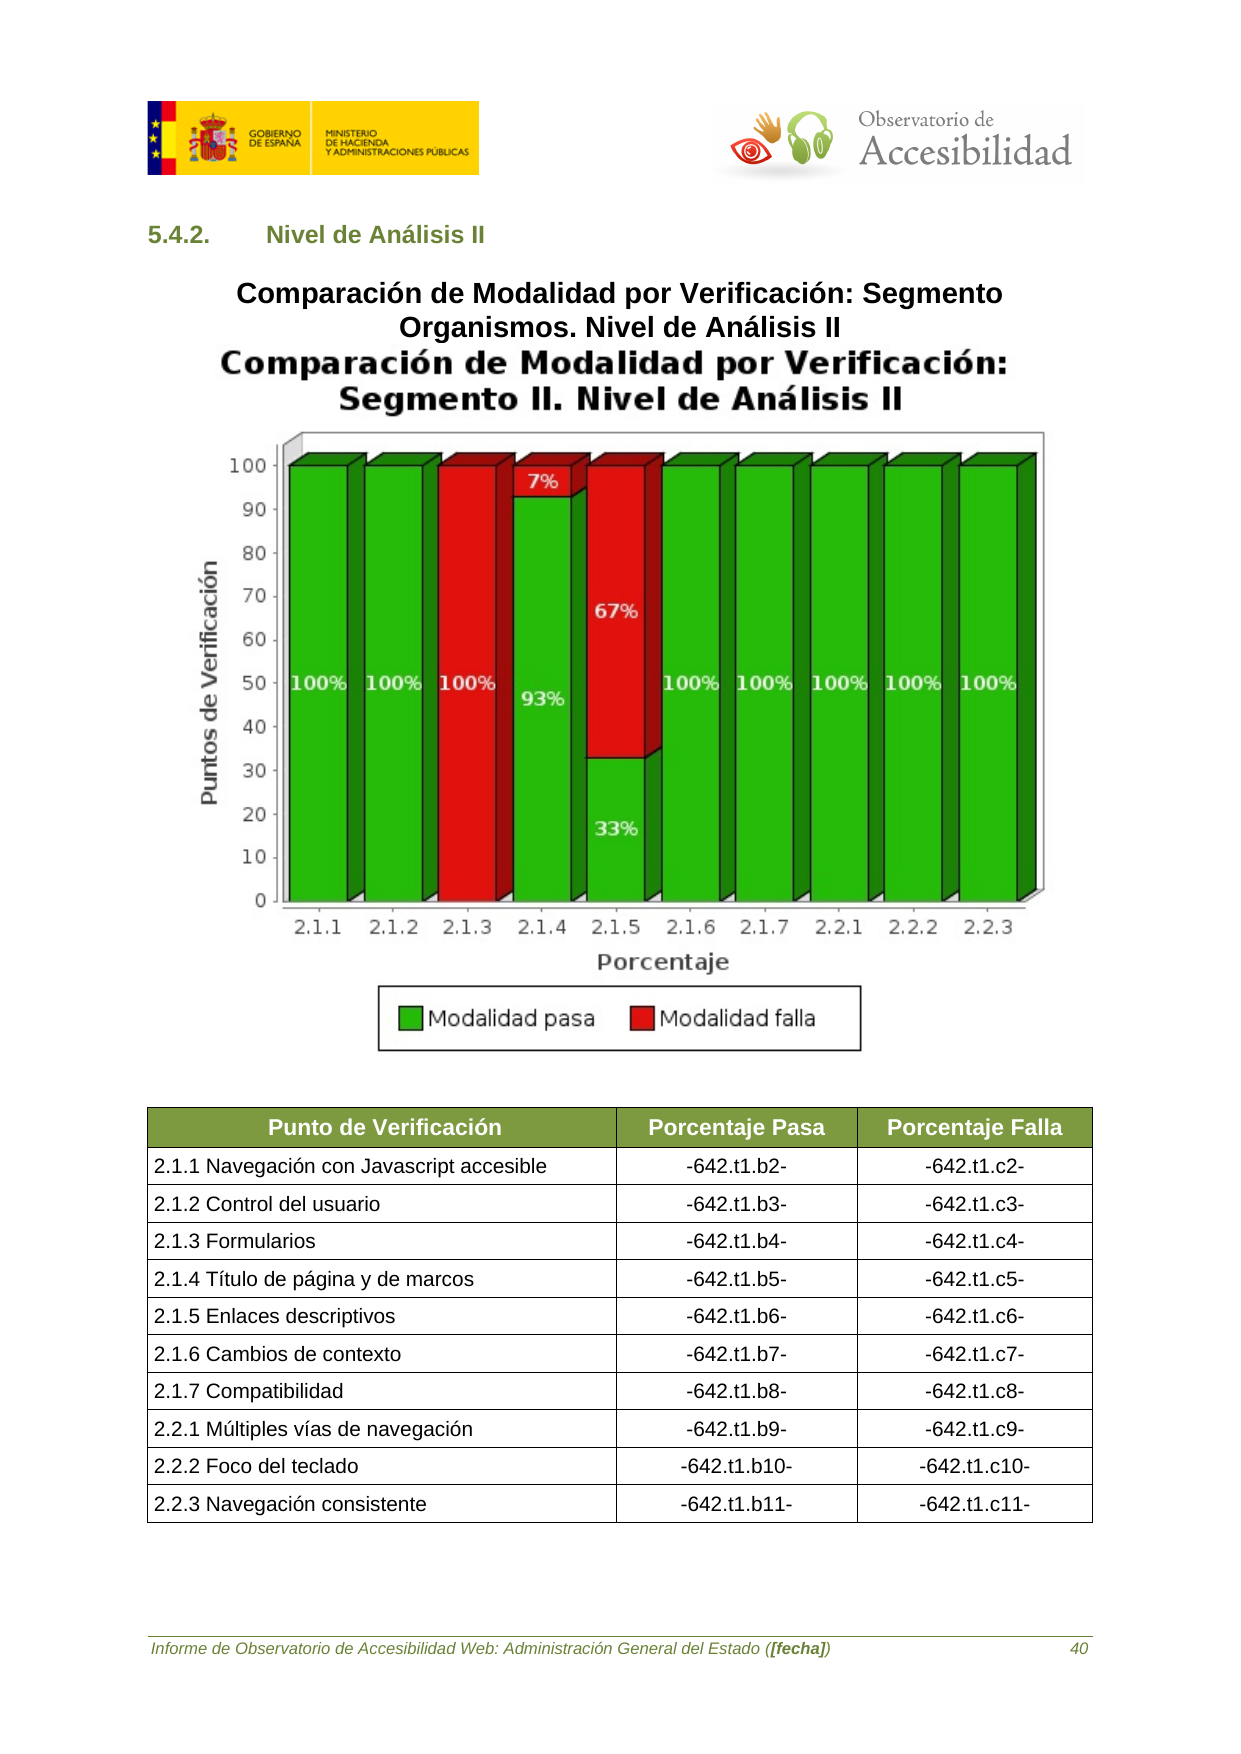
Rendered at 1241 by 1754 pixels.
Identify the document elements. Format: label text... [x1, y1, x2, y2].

table_cell -642.t1.c6- [858, 1298, 1092, 1334]
table_cell -642.t1.c8- [858, 1373, 1092, 1409]
picture [147, 101, 479, 175]
table_cell -642.t1.b7- [617, 1335, 857, 1372]
table_cell -642.t1.b3- [617, 1185, 857, 1222]
text Comparación de Modalidad por Verificación: Segmento Organismos. Nivel de Análisis II [148, 276, 1092, 343]
table_cell -642.t1.b10- [617, 1448, 857, 1484]
table_cell 2.1.1 Navegación con Javascript accesible [148, 1148, 616, 1184]
table_header Punto de Verificación [148, 1108, 616, 1147]
table_cell -642.t1.b4- [617, 1223, 857, 1259]
picture [710, 102, 1086, 185]
table_cell -642.t1.c7- [858, 1335, 1092, 1372]
table_cell -642.t1.b9- [617, 1410, 857, 1447]
table_cell -642.t1.b6- [617, 1298, 857, 1334]
table_cell -642.t1.c10- [858, 1448, 1092, 1484]
table_cell -642.t1.b8- [617, 1373, 857, 1409]
table_cell -642.t1.b2- [617, 1148, 857, 1184]
table_cell 2.2.3 Navegación consistente [148, 1485, 616, 1522]
table_cell -642.t1.b5- [617, 1260, 857, 1297]
table_cell -642.t1.b11- [617, 1485, 857, 1522]
table_cell -642.t1.c2- [858, 1148, 1092, 1184]
table_header Porcentaje Pasa [617, 1108, 857, 1147]
table_cell -642.t1.c3- [858, 1185, 1092, 1222]
table_cell 2.1.4 Título de página y de marcos [148, 1260, 616, 1297]
picture [178, 343, 1062, 1053]
table_cell 2.2.1 Múltiples vías de navegación [148, 1410, 616, 1447]
table_cell 2.2.2 Foco del teclado [148, 1448, 616, 1484]
subtitle Nivel de Análisis II [148, 220, 1092, 248]
table_cell 2.1.2 Control del usuario [148, 1185, 616, 1222]
table_cell -642.t1.c5- [858, 1260, 1092, 1297]
table_cell 2.1.7 Compatibilidad [148, 1373, 616, 1409]
table_cell -642.t1.c9- [858, 1410, 1092, 1447]
table_header Porcentaje Falla [858, 1108, 1092, 1147]
table_cell 2.1.5 Enlaces descriptivos [148, 1298, 616, 1334]
table_cell -642.t1.c11- [858, 1485, 1092, 1522]
table_cell -642.t1.c4- [858, 1223, 1092, 1259]
table_cell 2.1.3 Formularios [148, 1223, 616, 1259]
table_cell 2.1.6 Cambios de contexto [148, 1335, 616, 1372]
